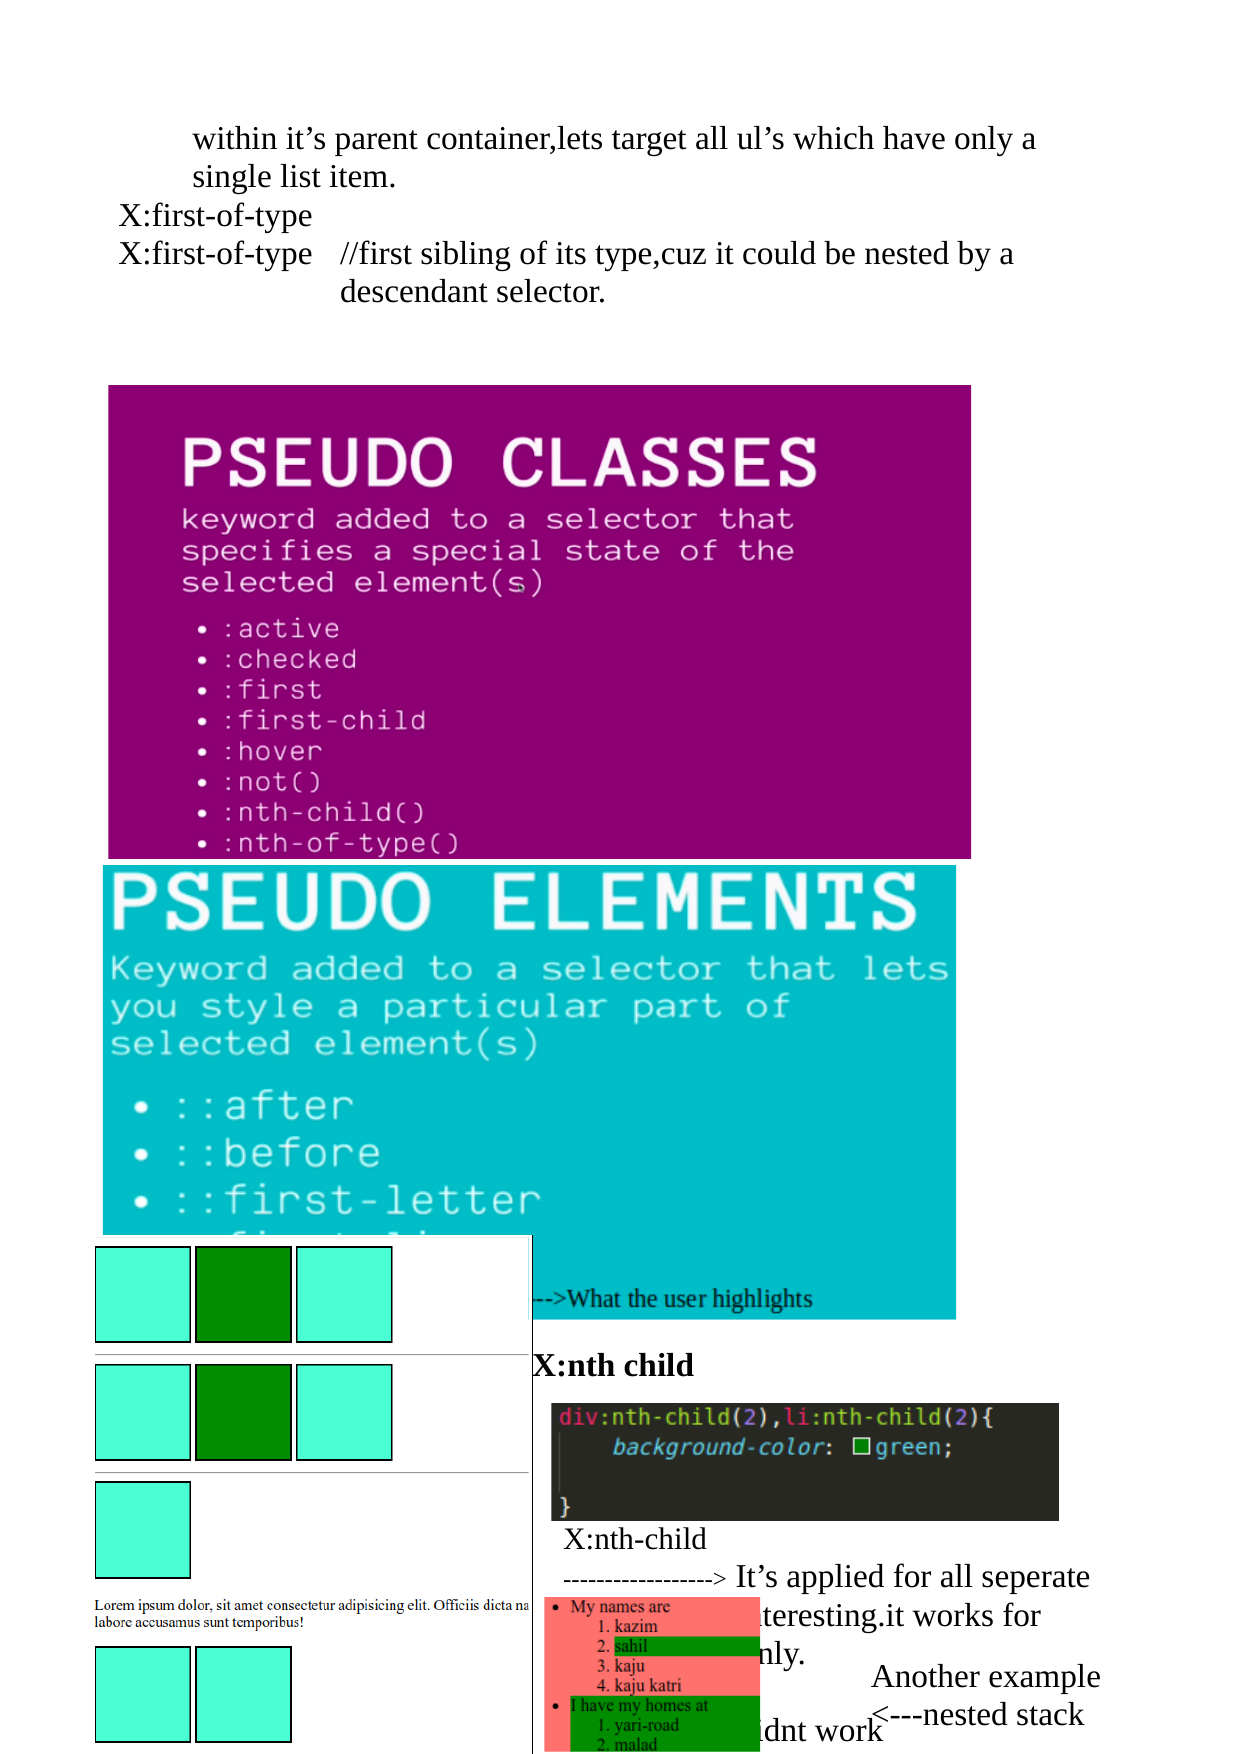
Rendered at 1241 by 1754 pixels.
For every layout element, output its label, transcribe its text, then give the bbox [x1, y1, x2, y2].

text X:first-of-type //first sibling of its type,cuz it could be nested by a descendant selector. [118, 233, 1122, 310]
picture [102, 1238, 529, 1323]
picture [551, 1403, 1059, 1521]
text X:first-of-type [118, 195, 1122, 233]
text within it’s parent container,lets target all ul’s which have only a single list item. [118, 118, 1122, 195]
picture [108, 385, 972, 859]
text X:nth child [533, 1345, 1122, 1383]
picture [102, 865, 957, 1323]
text [118, 1345, 529, 1383]
picture [544, 1597, 761, 1754]
